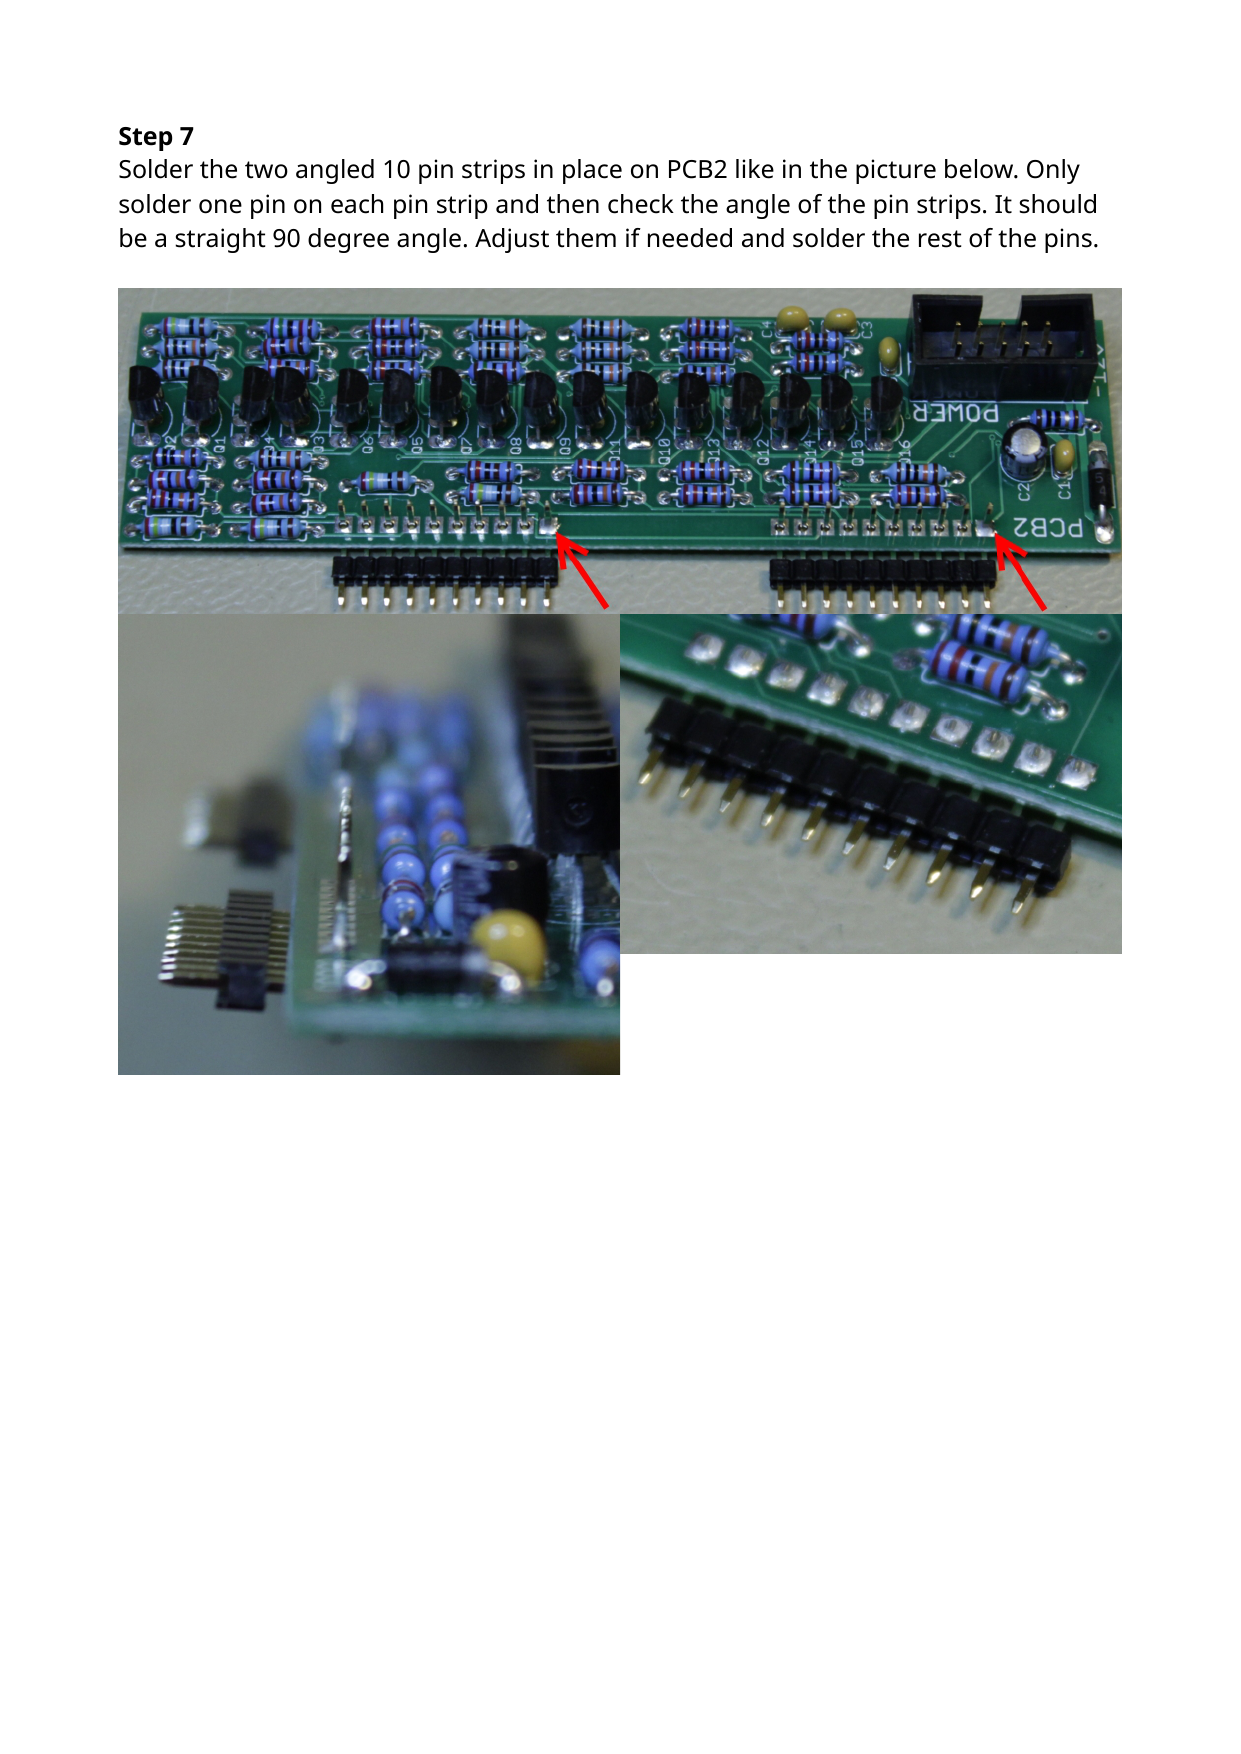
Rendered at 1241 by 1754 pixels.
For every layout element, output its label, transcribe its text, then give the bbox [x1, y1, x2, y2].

text Step 7 [118, 118, 1122, 152]
picture [118, 288, 1122, 1075]
text Solder the two angled 10 pin strips in place on PCB2 like in the picture below. Only solder one pin on each pin strip and then check the angle of the pin strips. It should be a straight 90 degree angle. Adjust them if needed and solder the rest of the pins. [118, 152, 1122, 254]
